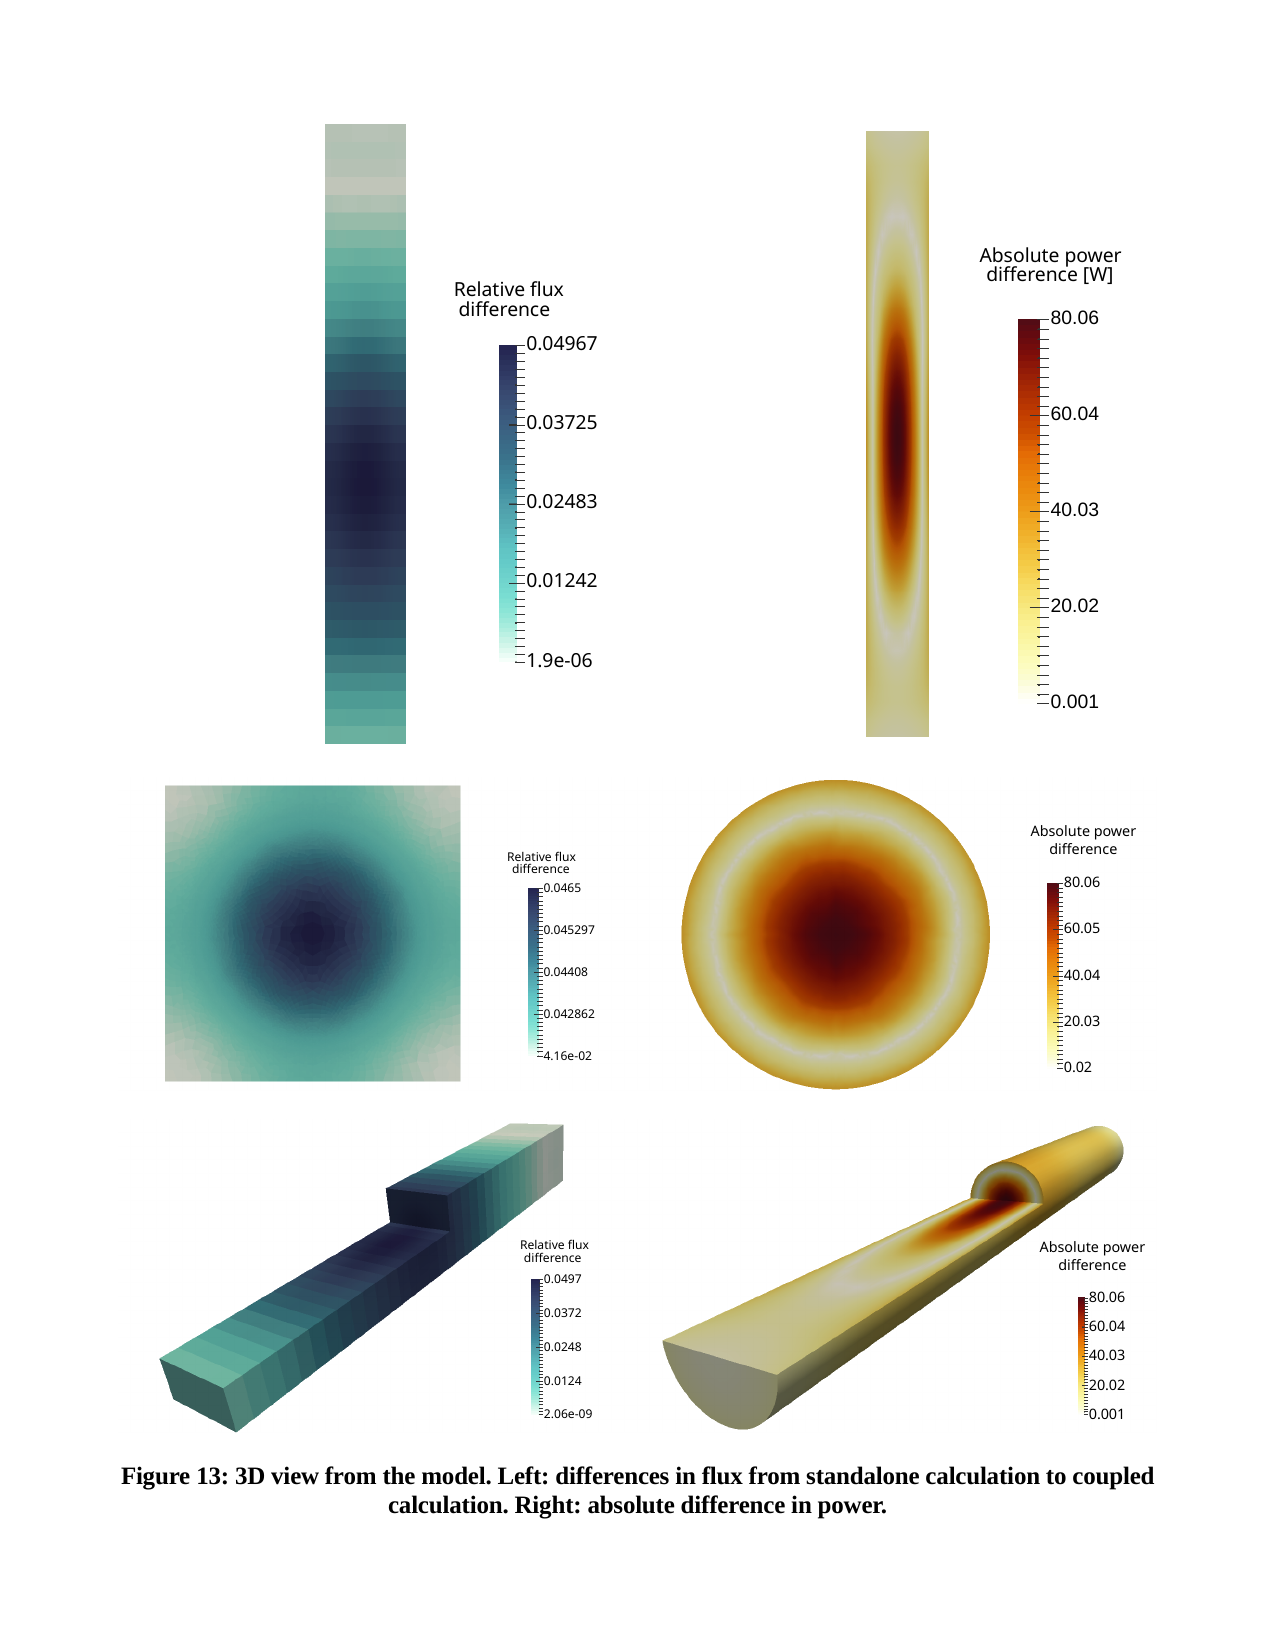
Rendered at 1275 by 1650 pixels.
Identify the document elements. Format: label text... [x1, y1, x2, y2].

table_cell [638, 1091, 1157, 1119]
text Figure 13: 3D view from the model. Left: differences in flux from standalone calculation to coupled calculation. Right: absolute difference in power. [118, 1461, 1157, 1519]
table_cell [638, 1433, 1157, 1461]
table_header [118, 749, 637, 777]
table_header [638, 749, 1157, 777]
table_cell [118, 1433, 637, 1461]
table_cell [118, 1091, 637, 1119]
